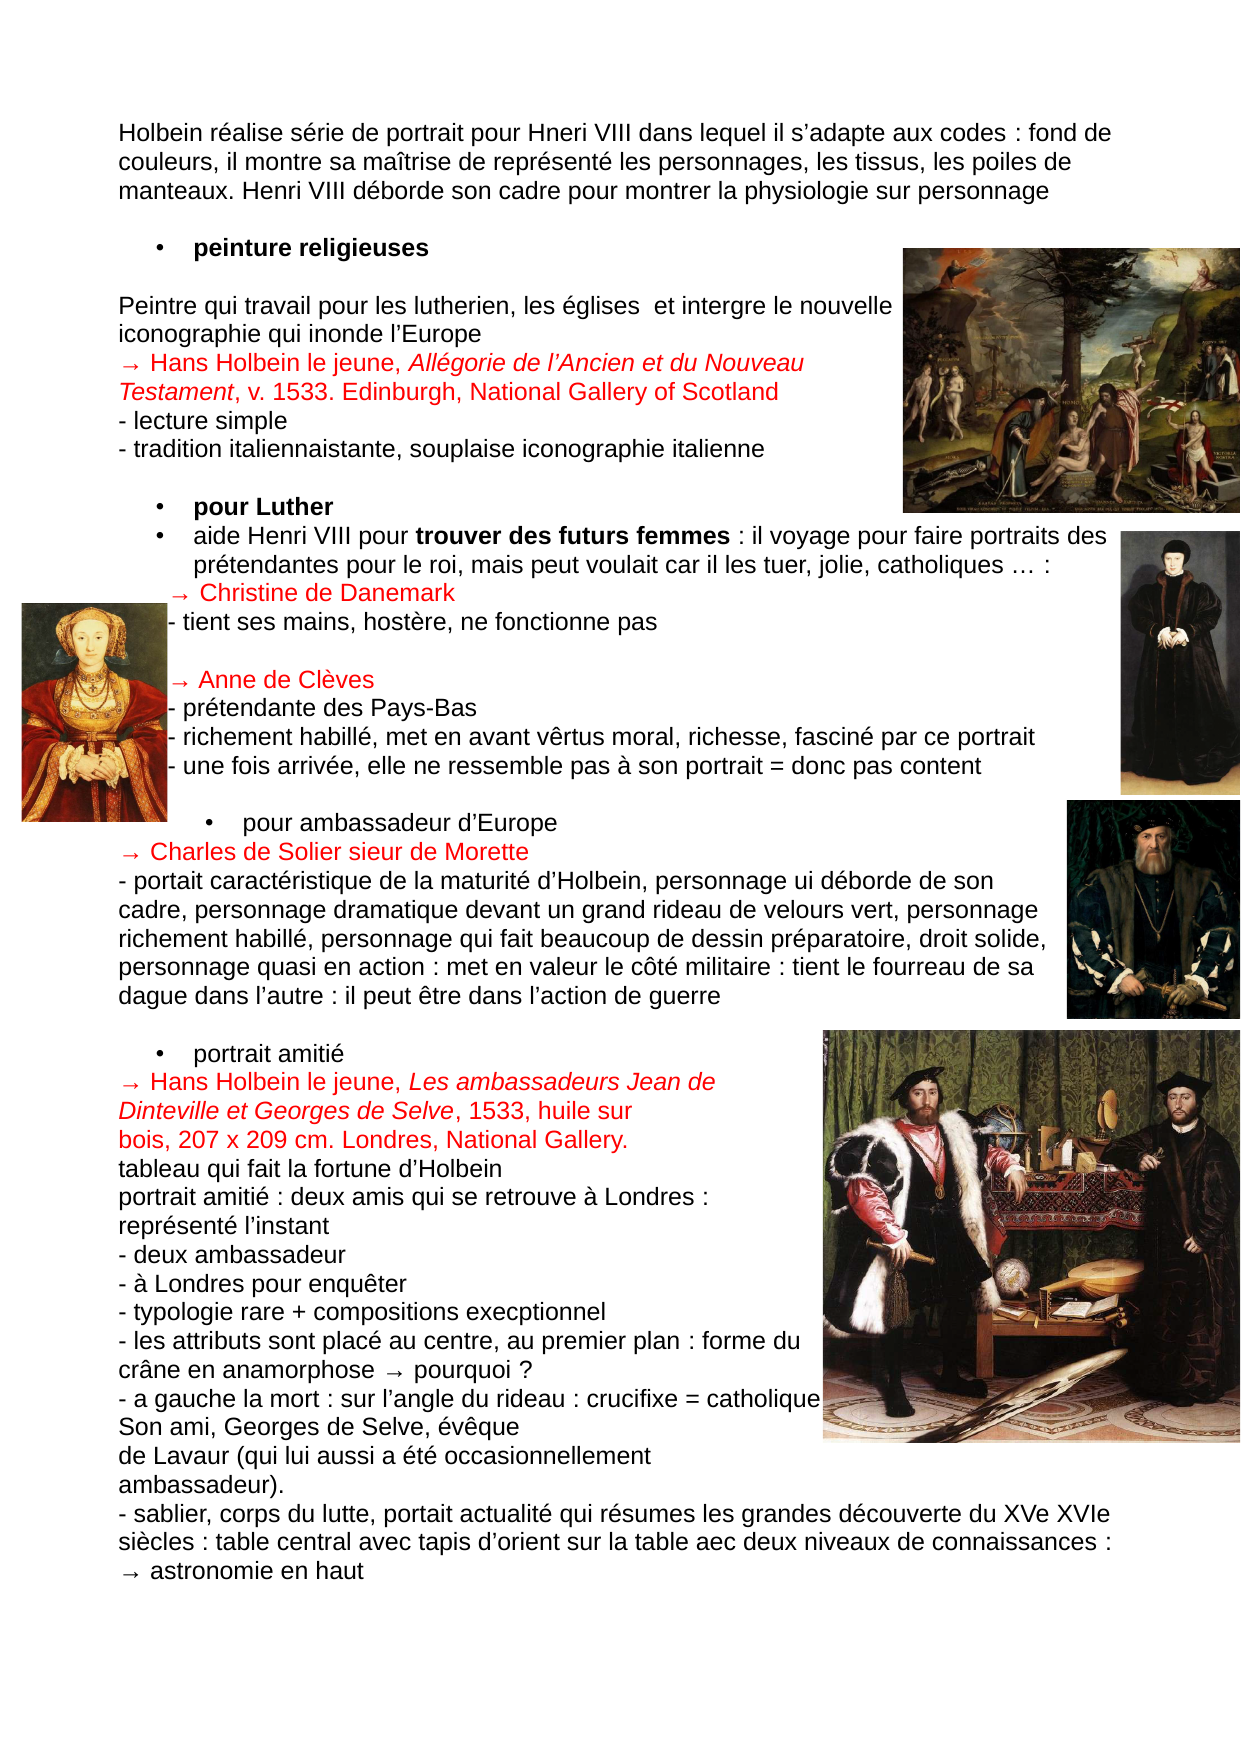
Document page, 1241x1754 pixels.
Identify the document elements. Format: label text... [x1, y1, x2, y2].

text - richement habillé, met en avant vêrtus moral, richesse, fasciné par ce portrait [168, 722, 1120, 751]
text - prétendante des Pays-Bas [168, 693, 1120, 722]
text ambassadeur). [118, 1470, 1122, 1499]
picture [1120, 531, 1240, 795]
text - les attributs sont placé au centre, au premier plan : forme du crâne en anamorphose → pourquoi ? [118, 1326, 822, 1384]
text - a gauche la mort : sur l’angle du rideau : crucifixe = catholique [118, 1384, 822, 1412]
text bois, 207 x 209 cm. Londres, National Gallery. [118, 1125, 822, 1154]
list aide Henri VIII pour trouver des futurs femmes : il voyage pour faire portraits des prétendantes pour le roi, mais peut voulait car il les tuer, jolie, catholiques … : [156, 521, 1122, 578]
list peinture religieuses [156, 233, 1122, 262]
text - tient ses mains, hostère, ne fonctionne pas [168, 607, 1120, 636]
text - typologie rare + compositions execptionnel [118, 1297, 822, 1326]
picture [822, 1030, 1241, 1443]
text Son ami, Georges de Selve, évêque [118, 1412, 822, 1441]
picture [902, 248, 1240, 513]
list portrait amitié [156, 1038, 822, 1067]
text - une fois arrivée, elle ne ressemble pas à son portrait = donc pas content [168, 751, 1120, 780]
text → Hans Holbein le jeune, Allégorie de l’Ancien et du Nouveau Testament, v. 1533. Edinburgh, National Gallery of Scotland [118, 348, 902, 406]
list pour ambassadeur d’Europe [156, 808, 1066, 837]
text - deux ambassadeur [118, 1240, 822, 1269]
text de Lavaur (qui lui aussi a été occasionnellement [118, 1441, 1122, 1470]
text - portait caractéristique de la maturité d’Holbein, personnage ui déborde de son cadre, personnage dramatique devant un grand rideau de velours vert, personnage richement habillé, personnage qui fait beaucoup de dessin préparatoire, droit solide, personnage quasi en action : met en valeur le côté militaire : tient le fourreau de sa dague dans l’autre : il peut être dans l’action de guerre [118, 866, 1066, 1010]
text tableau qui fait la fortune d’Holbein [118, 1154, 822, 1182]
picture [21, 603, 168, 822]
text - lecture simple [118, 406, 902, 434]
text → Christine de Danemark [118, 578, 1120, 607]
text portrait amitié : deux amis qui se retrouve à Londres : représenté l’instant [118, 1182, 822, 1240]
text Peintre qui travail pour les lutherien, les églises et intergre le nouvelle iconographie qui inonde l’Europe [118, 291, 902, 348]
text → Hans Holbein le jeune, Les ambassadeurs Jean de Dinteville et Georges de Selve, 1533, huile sur [118, 1067, 822, 1125]
text Holbein réalise série de portrait pour Hneri VIII dans lequel il s’adapte aux codes : fond de couleurs, il montre sa maîtrise de représenté les personnages, les tissus, les poiles de manteaux. Henri VIII déborde son cadre pour montrer la physiologie sur personnage [118, 118, 1122, 204]
picture [1066, 800, 1241, 1019]
text → Anne de Clèves [168, 665, 1120, 693]
list pour Luther [156, 492, 1122, 521]
text → astronomie en haut [118, 1556, 1122, 1585]
text - tradition italiennaistante, souplaise iconographie italienne [118, 434, 902, 463]
text - sablier, corps du lutte, portait actualité qui résumes les grandes découverte du XVe XVIe siècles : table central avec tapis d’orient sur la table aec deux niveaux de connaissances : [118, 1499, 1122, 1556]
text → Charles de Solier sieur de Morette [118, 837, 1066, 866]
text - à Londres pour enquêter [118, 1269, 822, 1297]
